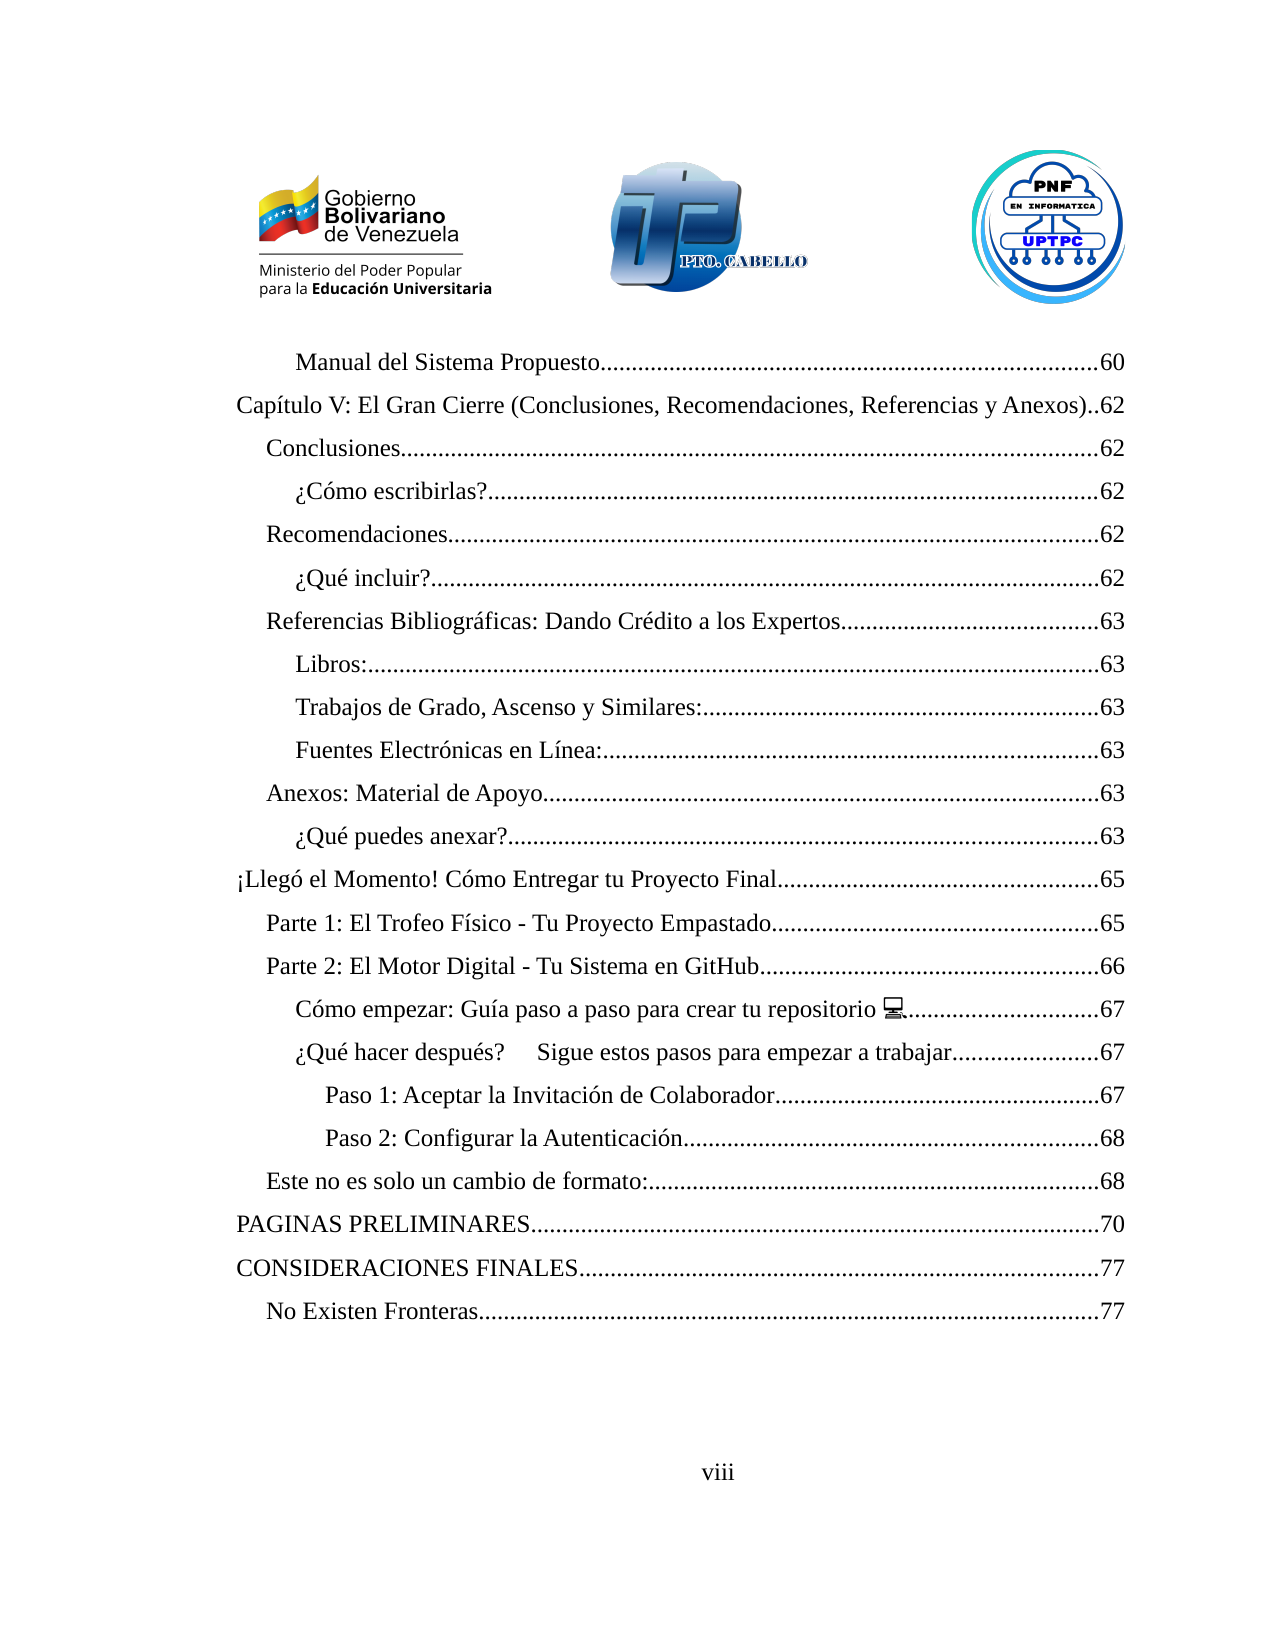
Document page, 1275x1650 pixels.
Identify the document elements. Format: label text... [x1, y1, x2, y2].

text CONSIDERACIONES FINALES 77 [236, 1253, 1125, 1281]
text No Existen Fronteras 77 [266, 1296, 1125, 1324]
text Cómo empezar: Guía paso a paso para crear tu repositorio 💻 67 [295, 994, 1125, 1023]
text Referencias Bibliográficas: Dando Crédito a los Expertos 63 [266, 606, 1125, 634]
text Fuentes Electrónicas en Línea: 63 [295, 735, 1125, 764]
picture [605, 151, 810, 303]
picture [236, 158, 510, 310]
text Parte 2: El Motor Digital - Tu Sistema en GitHub 66 [266, 951, 1125, 979]
text Trabajos de Grado, Ascenso y Similares: 63 [295, 692, 1125, 721]
text Conclusiones 62 [266, 433, 1125, 462]
text Capítulo V: El Gran Cierre (Conclusiones, Recomendaciones, Referencias y Anexos) 62 [236, 390, 1125, 419]
text Este no es solo un cambio de formato: 68 [266, 1166, 1125, 1195]
text Paso 1: Aceptar la Invitación de Colaborador 67 [325, 1080, 1125, 1109]
text Anexos: Material de Apoyo 63 [266, 778, 1125, 807]
text Libros: 63 [295, 649, 1125, 678]
text Parte 1: El Trofeo Físico - Tu Proyecto Empastado 65 [266, 908, 1125, 936]
text ¿Qué puedes anexar? 63 [295, 821, 1125, 850]
text ¿Qué hacer después? 🔑 Sigue estos pasos para empezar a trabajar 67 [295, 1037, 1125, 1066]
text Recomendaciones 62 [266, 519, 1125, 548]
text ¿Qué incluir? 62 [295, 563, 1125, 591]
picture [971, 150, 1125, 304]
text Paso 2: Configurar la Autenticación 68 [325, 1123, 1125, 1152]
text ¿Cómo escribirlas? 62 [295, 476, 1125, 505]
text PAGINAS PRELIMINARES 70 [236, 1209, 1125, 1238]
text Manual del Sistema Propuesto 60 [295, 347, 1125, 376]
text ¡Llegó el Momento! Cómo Entregar tu Proyecto Final 65 [236, 864, 1125, 893]
